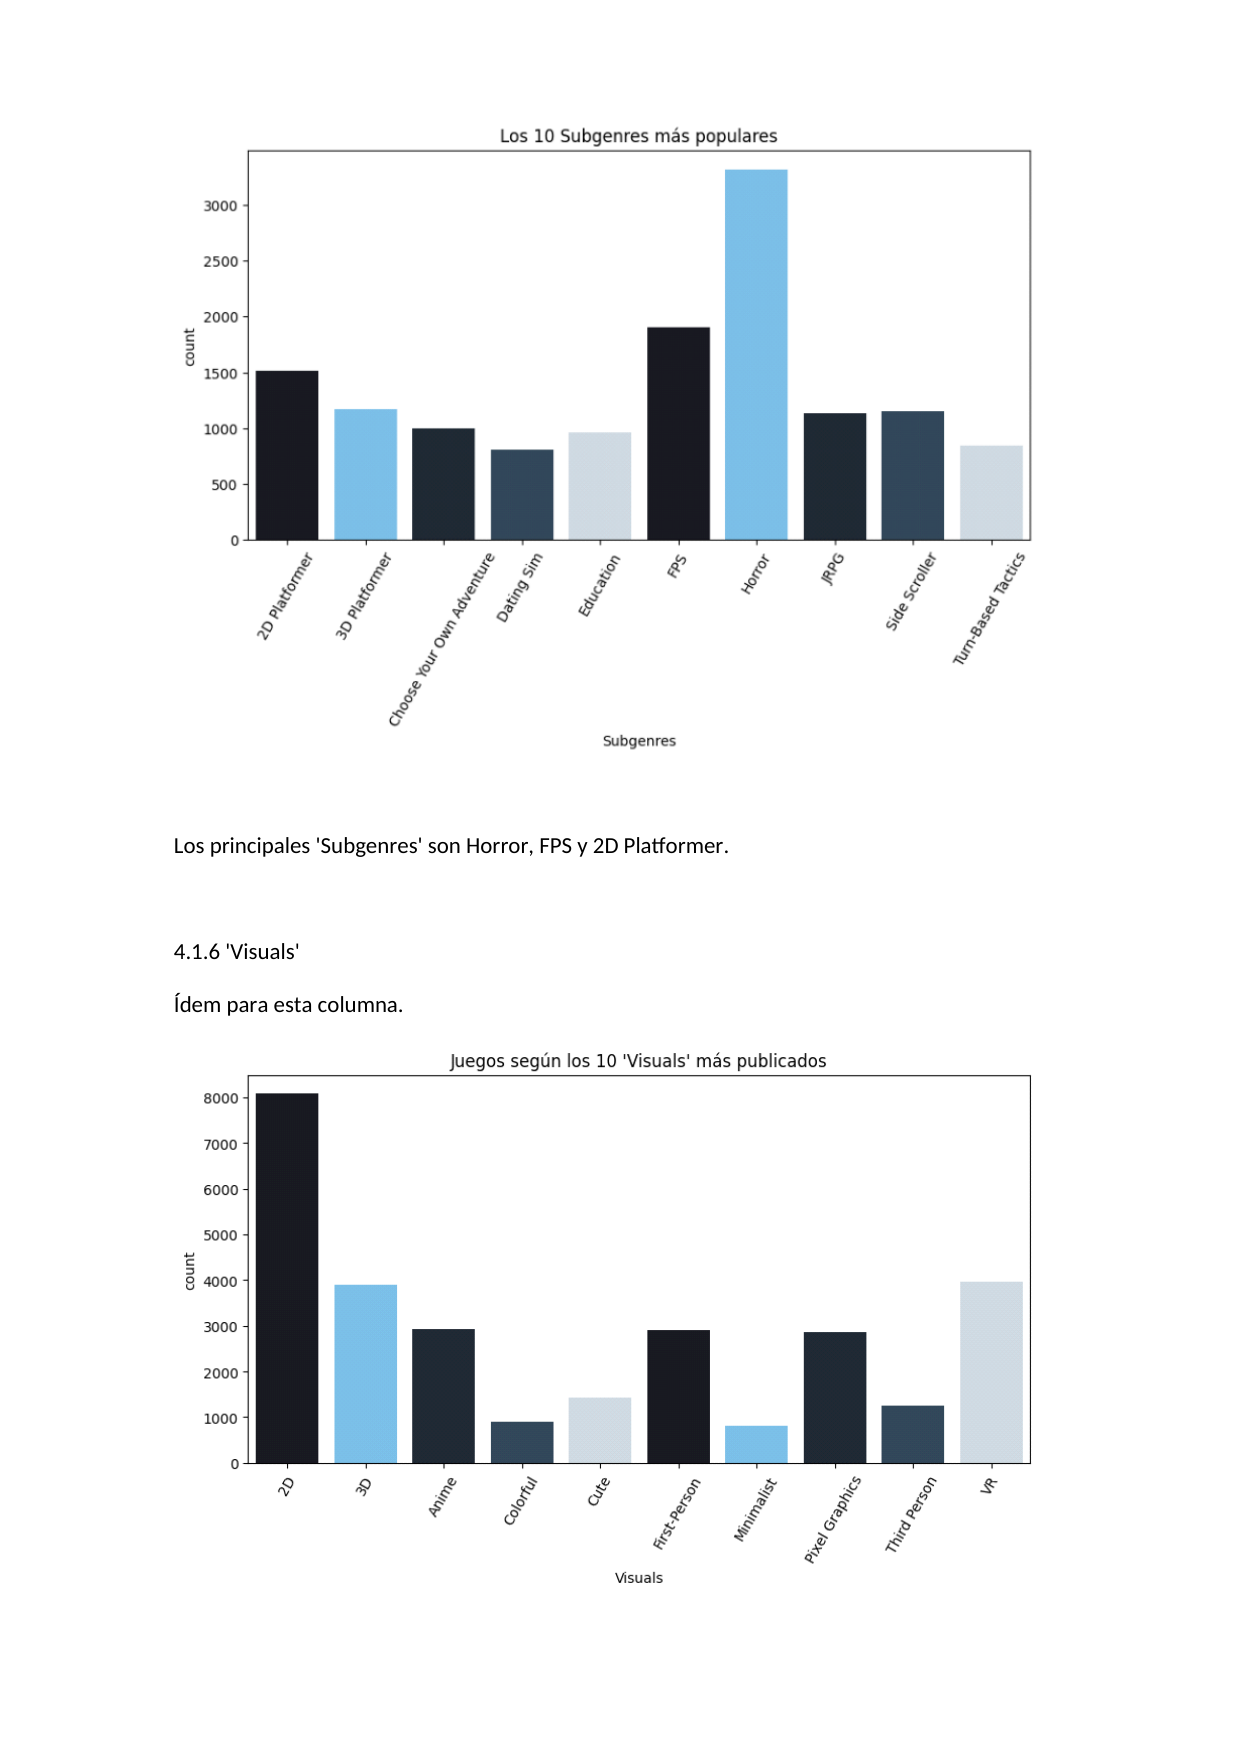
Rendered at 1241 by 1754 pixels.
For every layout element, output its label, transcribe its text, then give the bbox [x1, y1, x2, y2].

text 4.1.6 'Visuals' [174, 937, 1122, 965]
text Los principales 'Subgenres' son Horror, FPS y 2D Platformer. [174, 831, 1122, 859]
text Ídem para esta columna. [174, 990, 1122, 1018]
